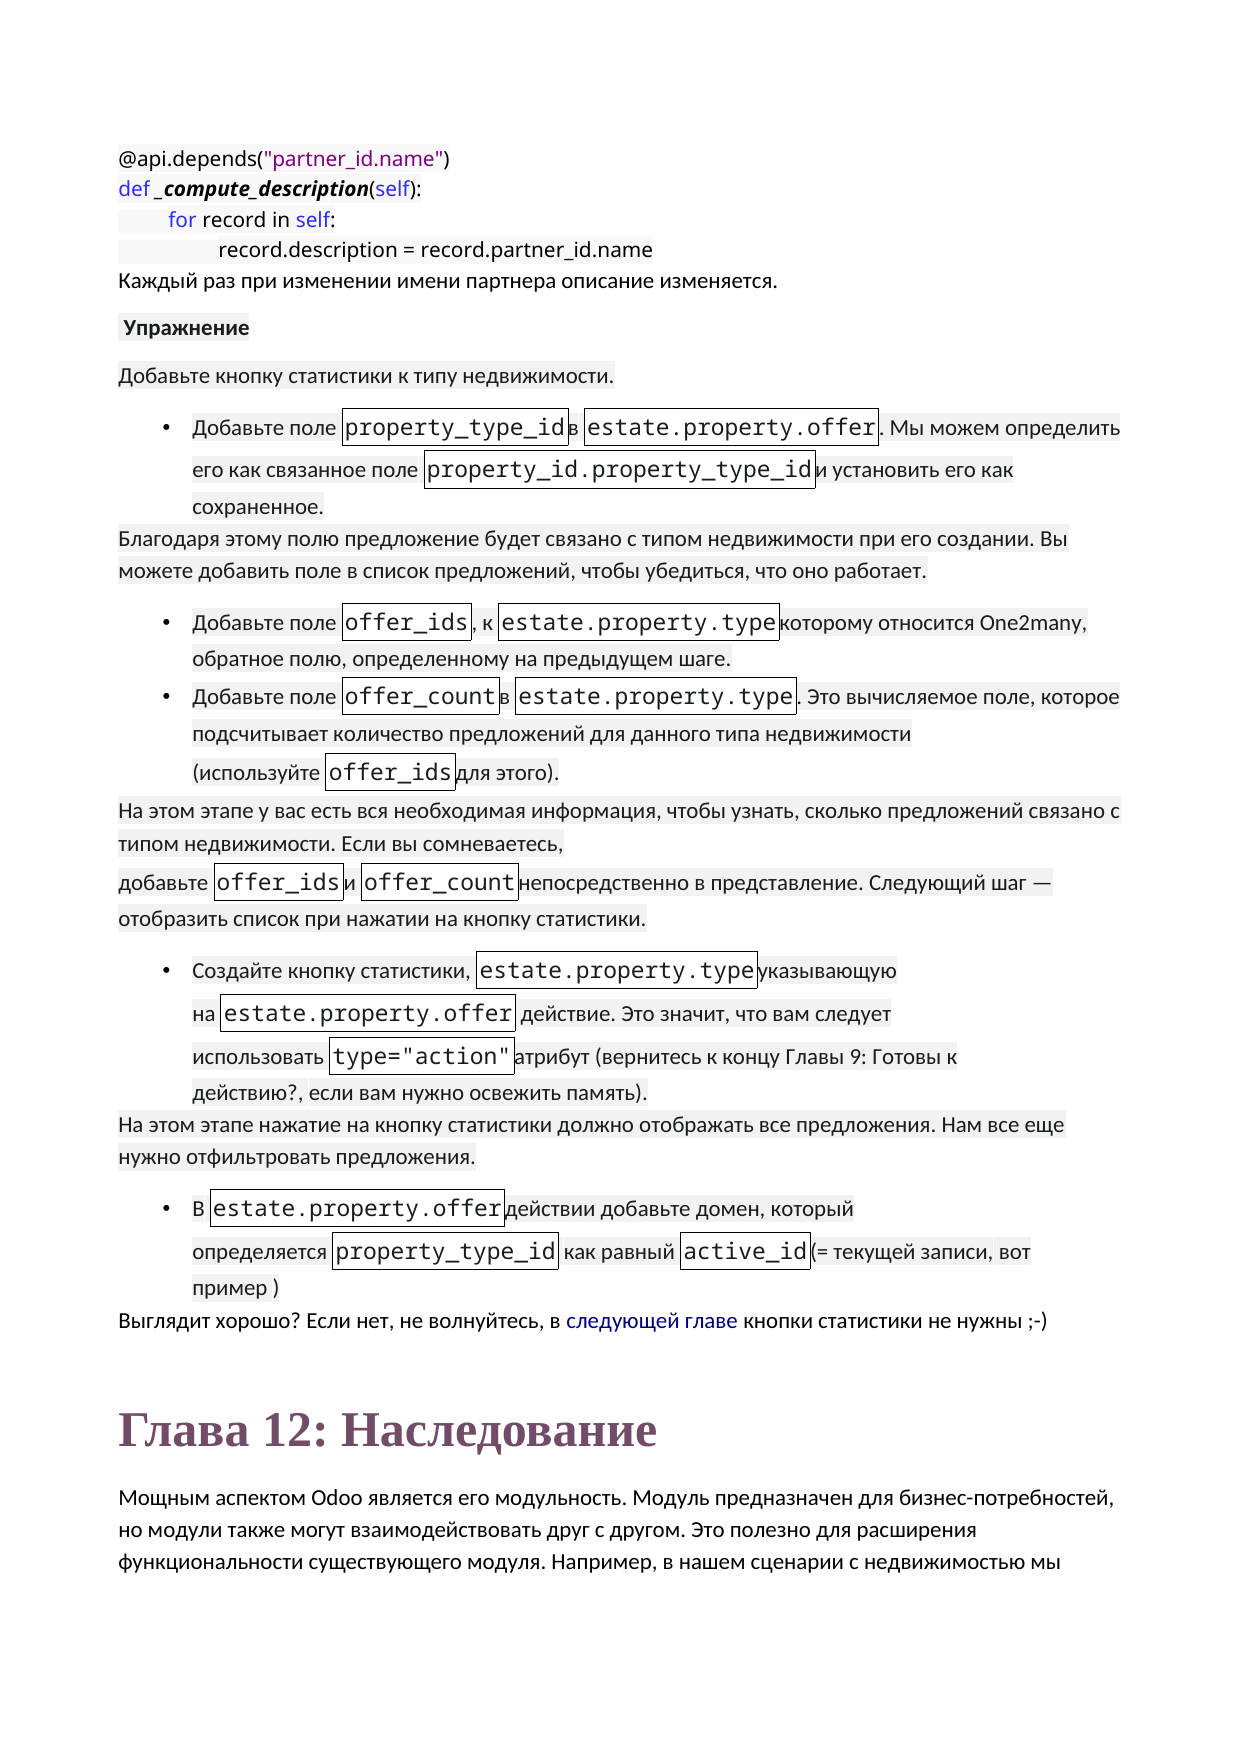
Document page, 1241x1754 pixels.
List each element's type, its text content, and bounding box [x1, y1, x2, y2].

text Упражнение [118, 313, 1122, 341]
subtitle Глава 12: Наследование [118, 1399, 1122, 1457]
text Благодаря этому полю предложение будет связано с типом недвижимости при его создании. Вы можете добавить поле в список предложений, чтобы убедиться, что оно работает. [118, 524, 1122, 584]
list Добавьте поле offer_ids, к estate.property.typeкоторому относится One2many, обратное полю, определенному на предыдущем шаге. [162, 603, 1122, 672]
text На этом этапе нажатие на кнопку статистики должно отображать все предложения. Нам все еще нужно отфильтровать предложения. [118, 1110, 1122, 1171]
text record.description = record.partner_id.name [118, 236, 1122, 264]
list Добавьте поле offer_countв estate.property.type. Это вычисляемое поле, которое подсчитывает количество предложений для данного типа недвижимости (используйте offer_idsдля этого). [162, 677, 1122, 790]
list Создайте кнопку статистики, estate.property.typeуказывающую на estate.property.offer действие. Это значит, что вам следует использовать type="action"атрибут (вернитесь к концу Главы 9: Готовы к действию?, если вам нужно освежить память). [162, 951, 1122, 1106]
list В estate.property.offerдействии добавьте домен, который определяется property_type_id как равный active_id(= текущей записи, вот пример ) [162, 1189, 1122, 1302]
text Мощным аспектом Odoo является его модульность. Модуль предназначен для бизнес-потребностей, но модули также могут взаимодействовать друг с другом. Это полезно для расширения функциональности существующего модуля. Например, в нашем сценарии с недвижимостью мы [118, 1483, 1122, 1575]
text @api.depends("partner_id.name") [118, 144, 1122, 172]
list Добавьте поле property_type_idв estate.property.offer. Мы можем определить его как связанное поле property_id.property_type_idи установить его как сохраненное. [162, 407, 1122, 520]
text Выглядит хорошо? Если нет, не волнуйтесь, в следующей главе кнопки статистики не нужны ;-) [118, 1306, 1122, 1334]
text def _compute_description(self): [118, 174, 1122, 203]
text for record in self: [118, 205, 1122, 233]
text Каждый раз при изменении имени партнера описание изменяется. [118, 266, 1122, 294]
text На этом этапе у вас есть вся необходимая информация, чтобы узнать, сколько предложений связано с типом недвижимости. Если вы сомневаетесь, добавьте offer_idsи offer_countнепосредственно в представление. Следующий шаг — отобразить список при нажатии на кнопку статистики. [118, 796, 1122, 932]
text Добавьте кнопку статистики к типу недвижимости. [118, 361, 1122, 389]
